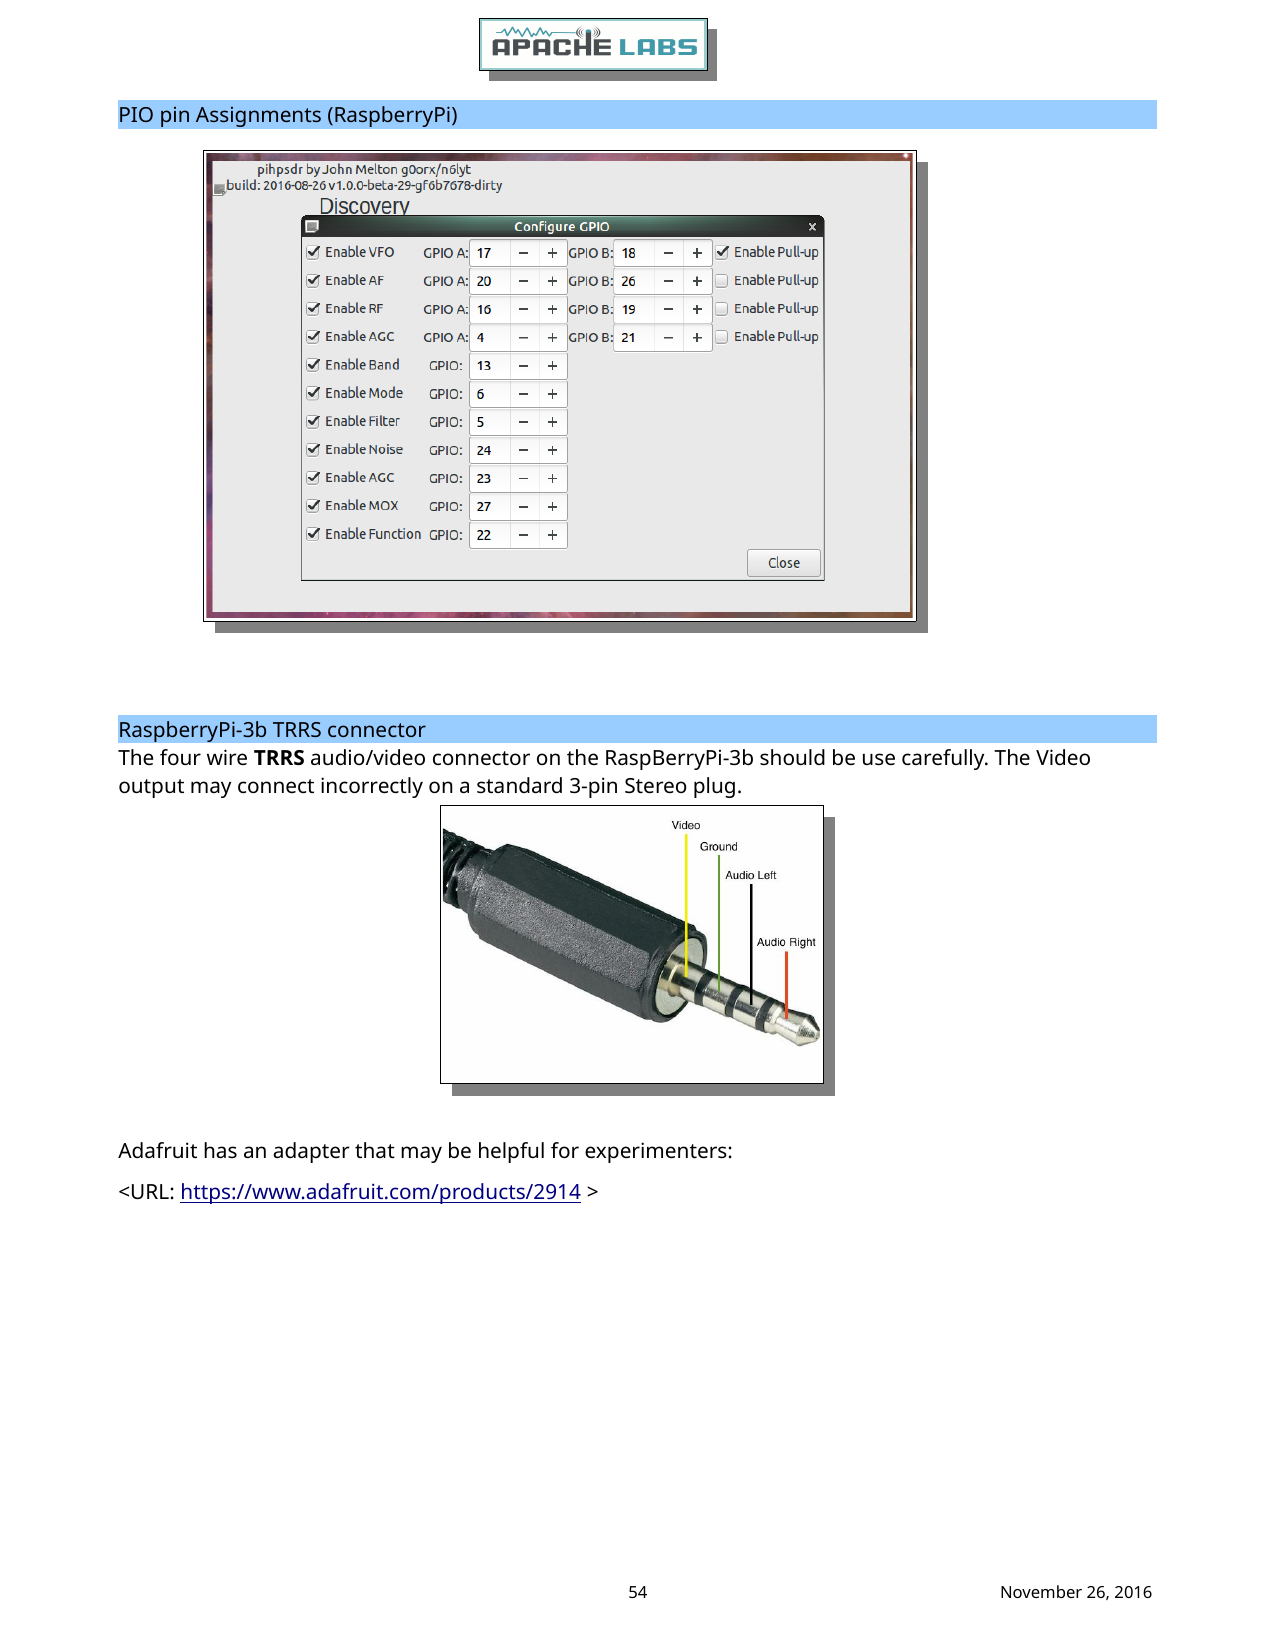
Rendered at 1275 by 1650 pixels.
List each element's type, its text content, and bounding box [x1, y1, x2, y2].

text <URL: https://www.adafruit.com/products/2914 > [118, 1177, 1157, 1206]
picture [482, 21, 704, 68]
picture [206, 153, 913, 618]
picture [442, 807, 821, 1081]
subtitle PIO pin Assignments (RaspberryPi) [118, 100, 1157, 129]
text Adafruit has an adapter that may be helpful for experimenters: [118, 1137, 1157, 1165]
subtitle RaspberryPi-3b TRRS connector [118, 715, 1157, 743]
text The four wire TRRS audio/video connector on the RaspBerryPi-3b should be use carefully. The Video output may connect incorrectly on a standard 3-pin Stereo plug. [118, 743, 1157, 800]
